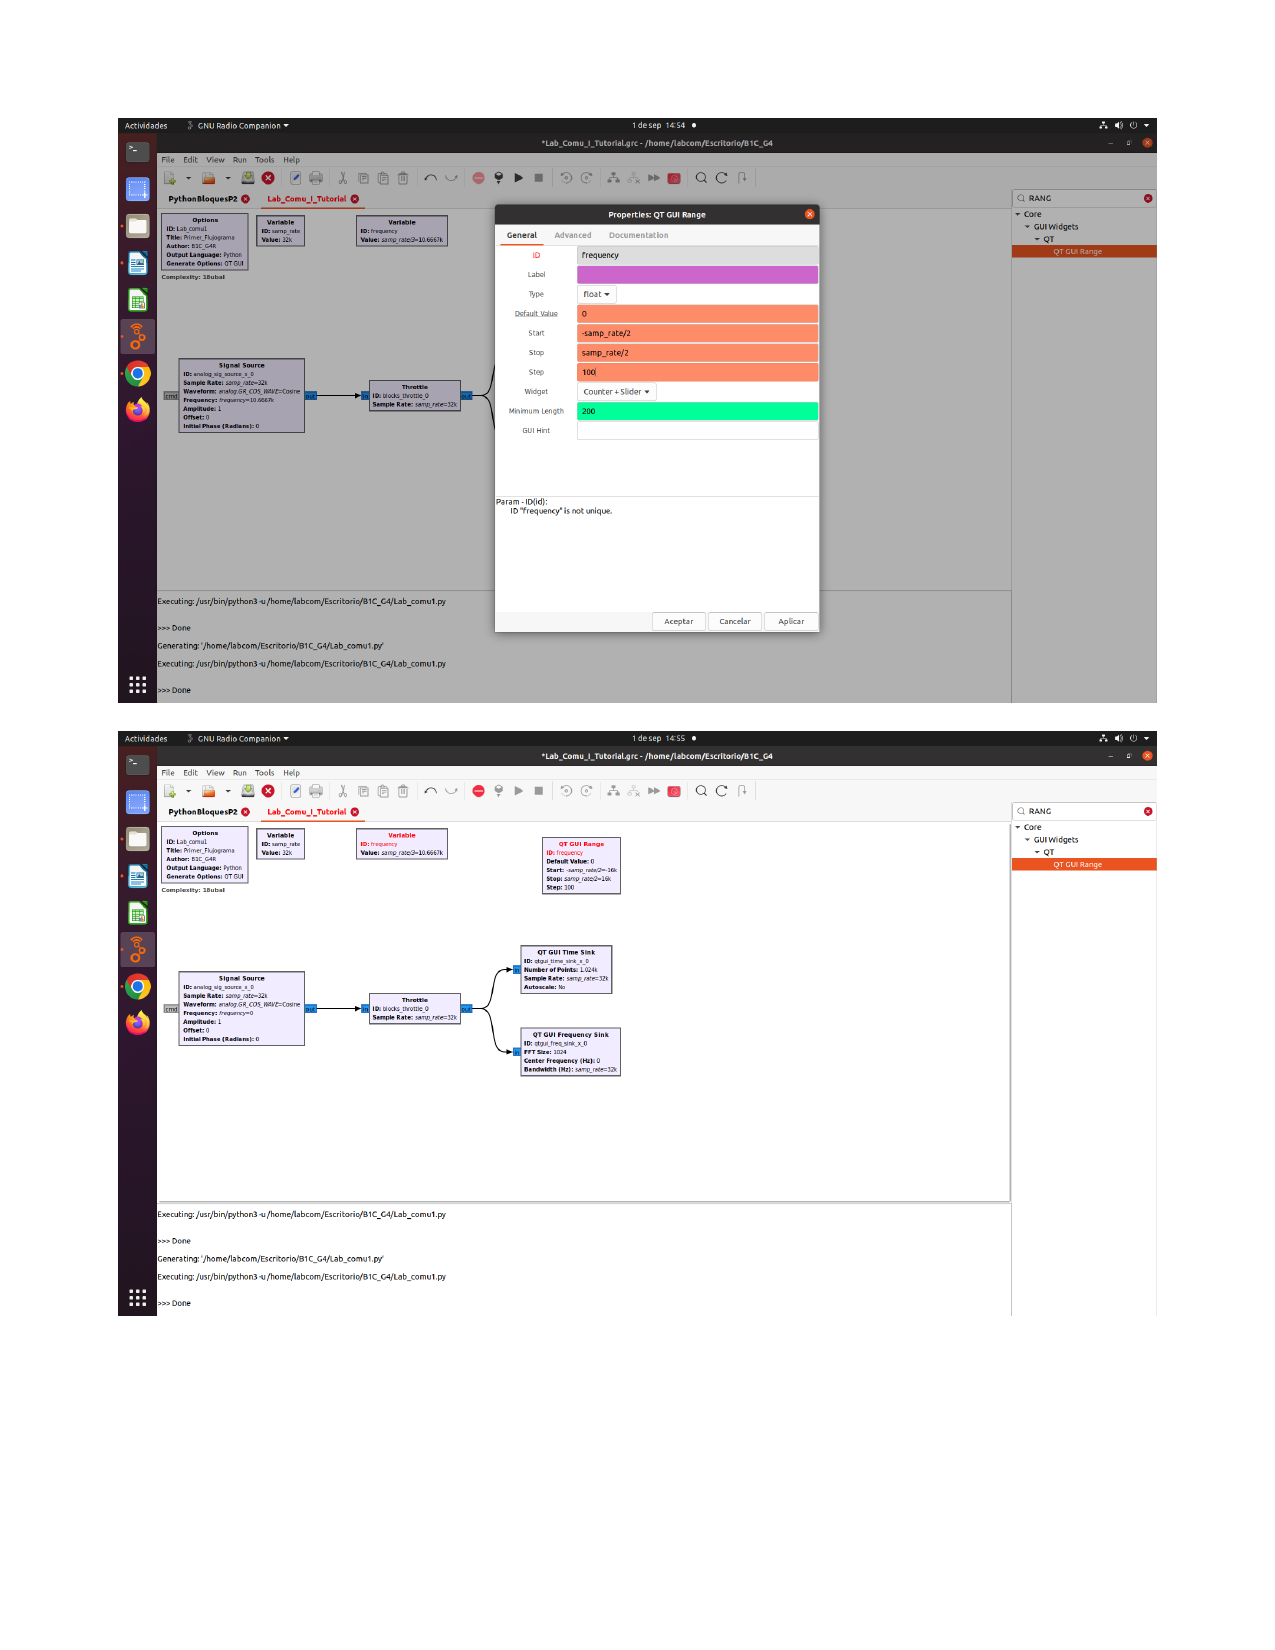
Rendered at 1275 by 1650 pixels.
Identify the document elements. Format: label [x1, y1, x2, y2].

picture [118, 118, 1157, 703]
picture [118, 731, 1157, 1316]
